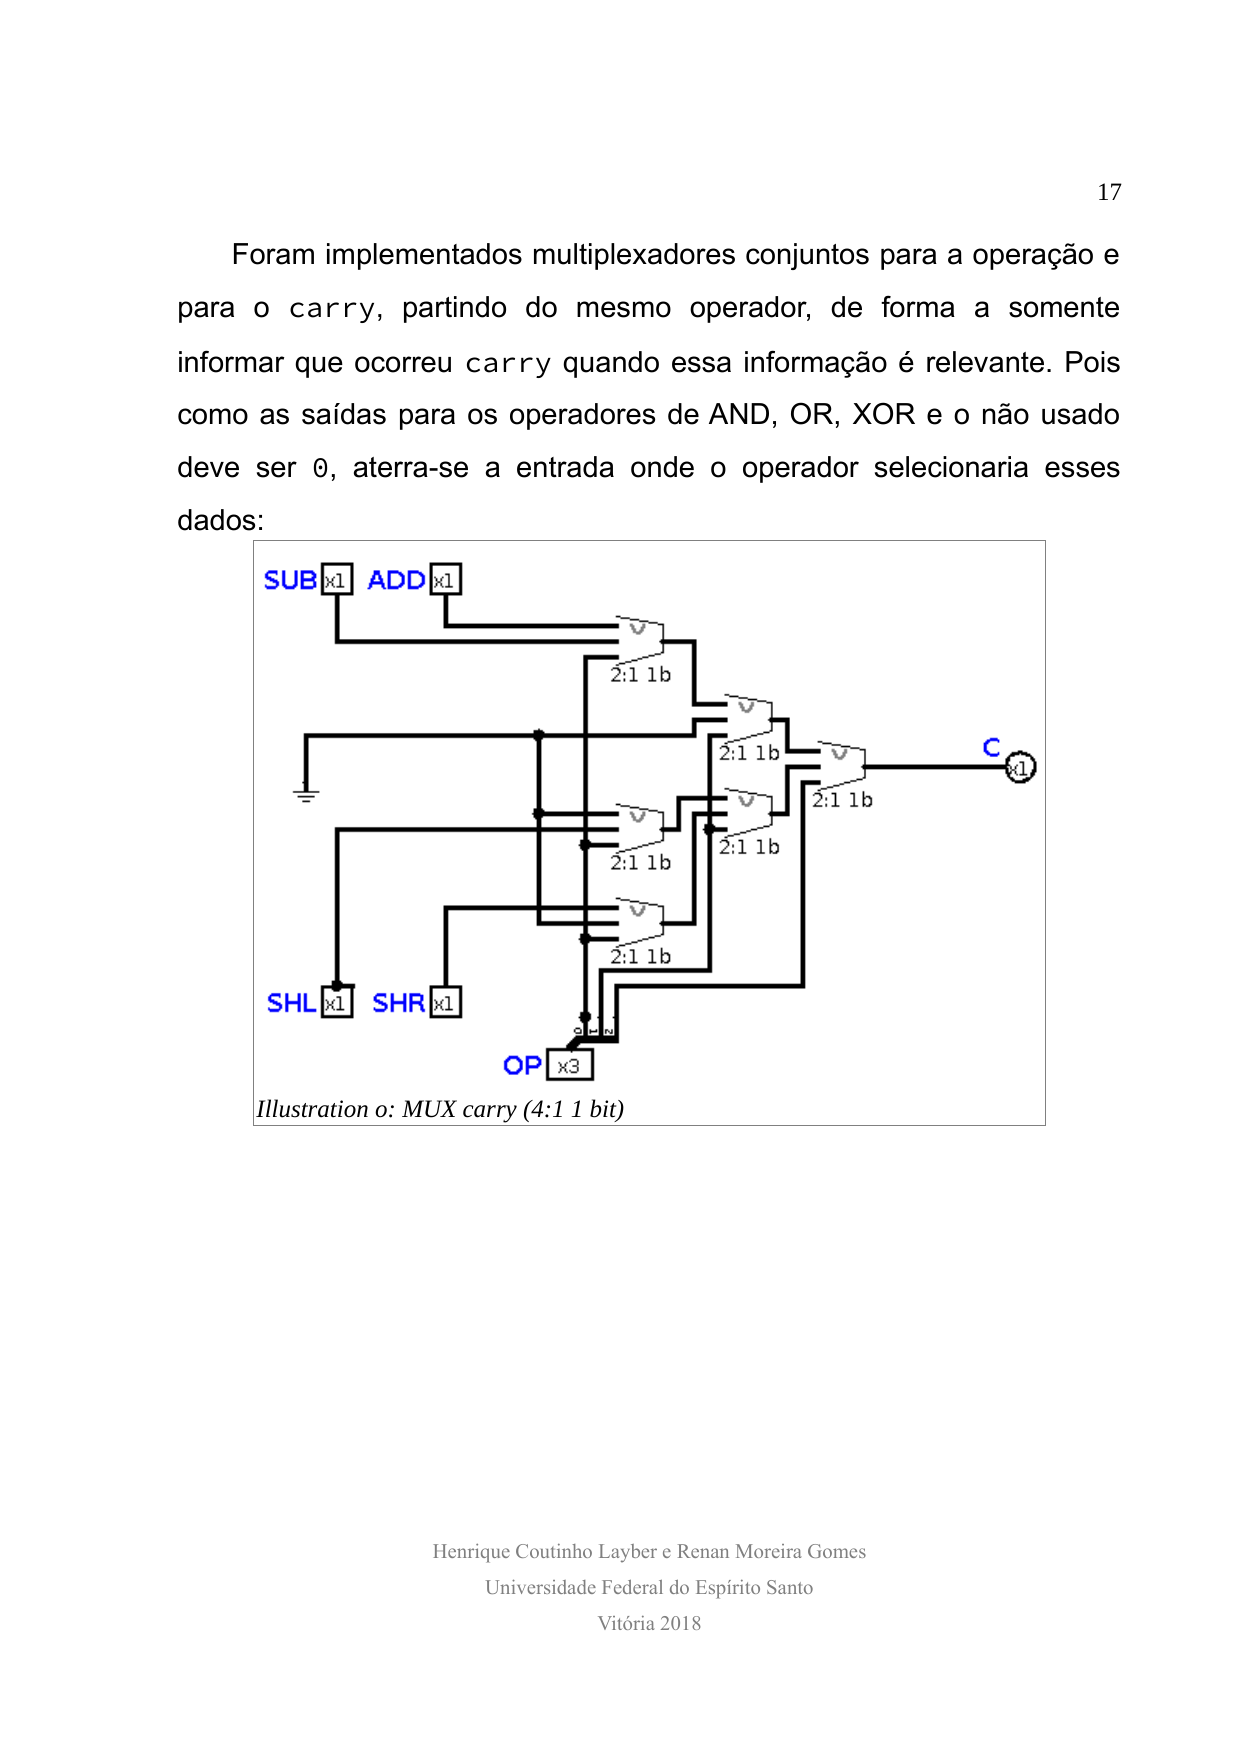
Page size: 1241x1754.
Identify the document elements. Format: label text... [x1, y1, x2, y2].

picture [256, 555, 1043, 1089]
text Foram implementados multiplexadores conjuntos para a operação e para o carry, partindo do mesmo operador, de forma a somente informar que ocorreu carry quando essa informação é relevante. Pois como as saídas para os operadores de AND, OR, XOR e o não usado deve ser 0, aterra-se a entrada onde o operador selecionaria esses dados: [177, 237, 1122, 536]
text [254, 541, 1045, 1125]
text Illustration o: MUX carry (4:1 1 bit) [256, 1089, 1042, 1123]
